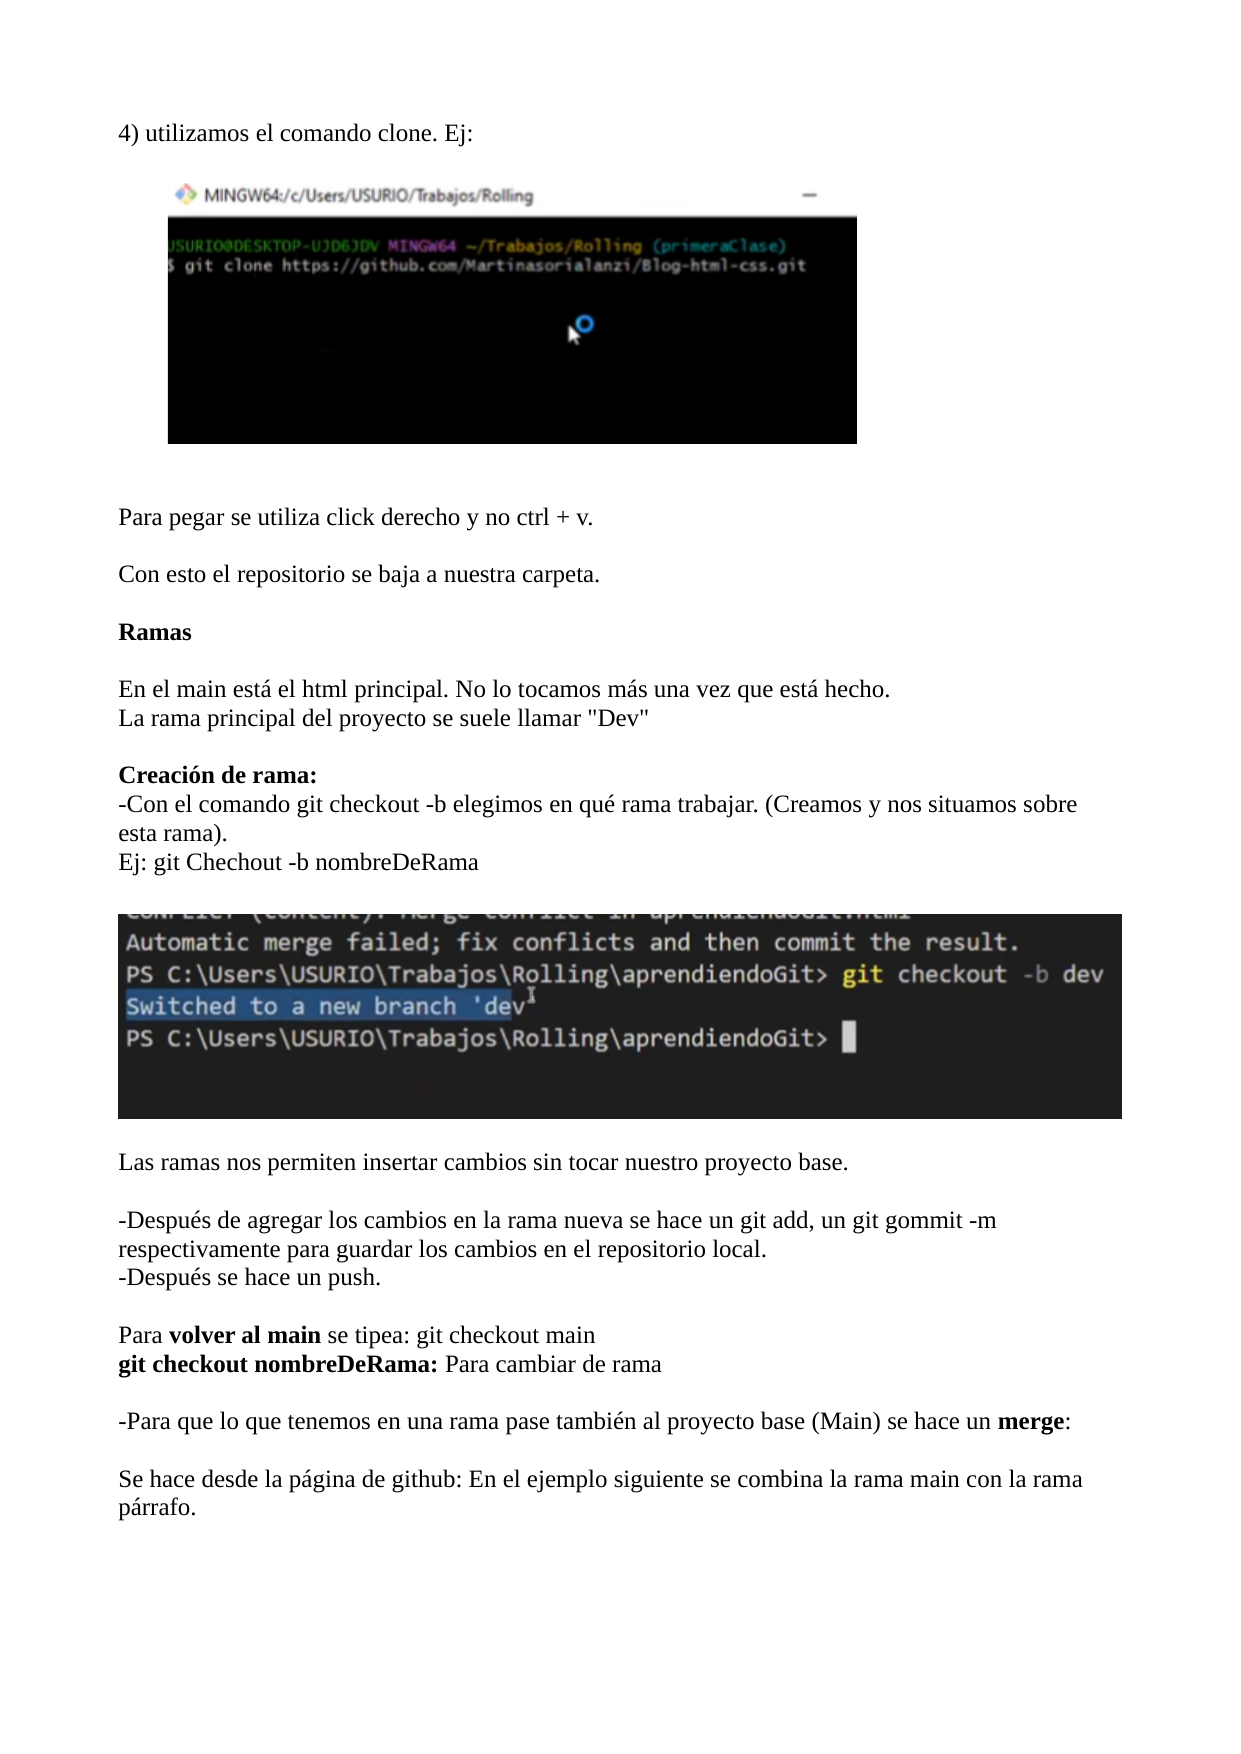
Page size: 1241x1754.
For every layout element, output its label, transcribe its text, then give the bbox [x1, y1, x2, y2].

text -Después de agregar los cambios en la rama nueva se hace un git add, un git gommit -m respectivamente para guardar los cambios en el repositorio local. [118, 1205, 1122, 1262]
text Para volver al main se tipea: git checkout main [118, 1320, 1122, 1349]
text Creación de rama: [118, 760, 1122, 789]
text Ramas [118, 617, 1122, 645]
picture [118, 914, 1122, 1119]
text git checkout nombreDeRama: Para cambiar de rama [118, 1349, 1122, 1377]
text 4) utilizamos el comando clone. Ej: [118, 118, 1122, 147]
text -Con el comando git checkout -b elegimos en qué rama trabajar. (Creamos y nos situamos sobre esta rama). [118, 789, 1122, 847]
text Se hace desde la página de github: En el ejemplo siguiente se combina la rama main con la rama párrafo. [118, 1464, 1122, 1521]
text Las ramas nos permiten insertar cambios sin tocar nuestro proyecto base. [118, 1147, 1122, 1176]
text -Para que lo que tenemos en una rama pase también al proyecto base (Main) se hace un merge: [118, 1406, 1122, 1435]
text Para pegar se utiliza click derecho y no ctrl + v. [118, 502, 1122, 530]
text En el main está el html principal. No lo tocamos más una vez que está hecho. [118, 674, 1122, 703]
text Con esto el repositorio se baja a nuestra carpeta. [118, 559, 1122, 588]
text -Después se hace un push. [118, 1262, 1122, 1291]
text La rama principal del proyecto se suele llamar "Dev" [118, 703, 1122, 732]
picture [167, 183, 857, 444]
text Ej: git Chechout -b nombreDeRama [118, 847, 1122, 875]
